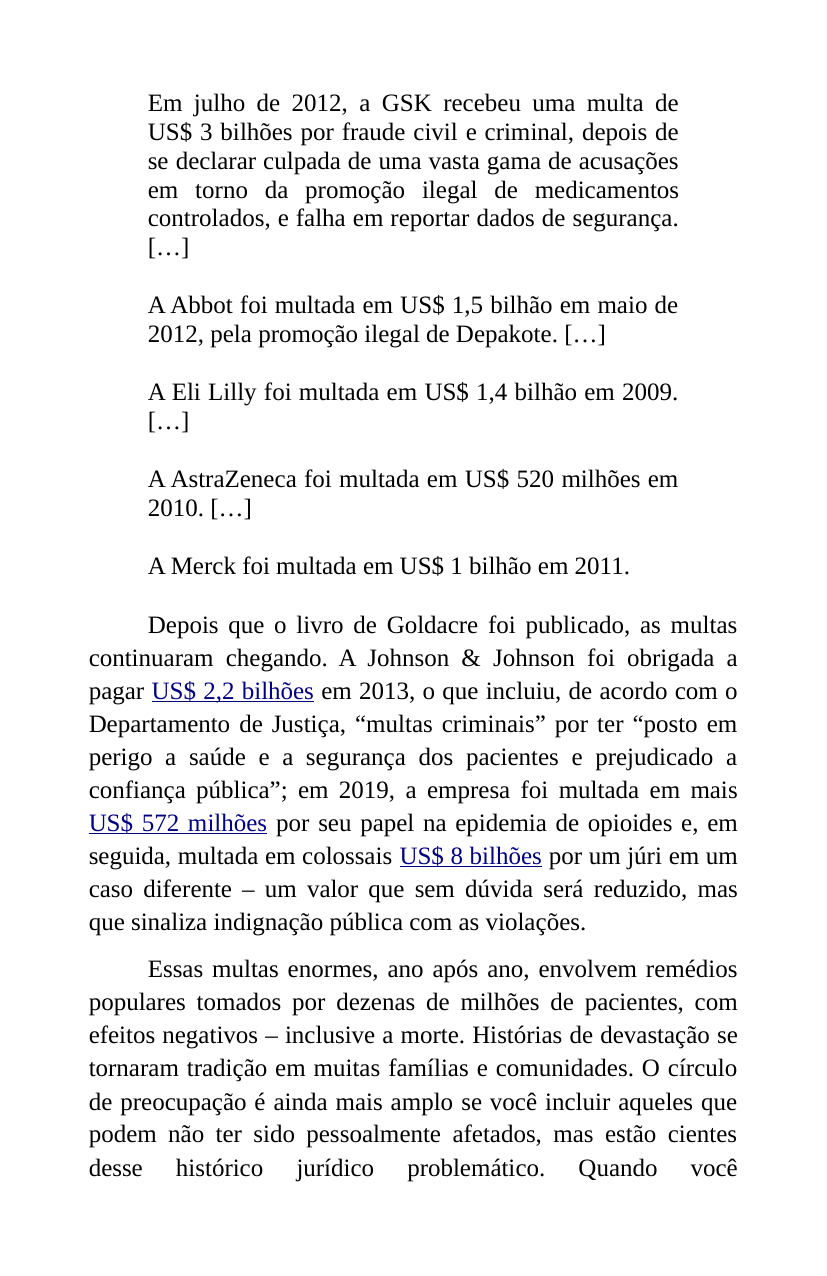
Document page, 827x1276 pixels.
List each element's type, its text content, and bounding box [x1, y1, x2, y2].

text A Eli Lilly foi multada em US$ 1,4 bilhão em 2009. […] [148, 377, 679, 435]
text Depois que o livro de Goldacre foi publicado, as multas continuaram chegando. A Johnson & Johnson foi obrigada a pagar US$ 2,2 bilhões em 2013, o que incluiu, de acordo com o Departamento de Justiça, “multas criminais” por ter “posto em perigo a saúde e a segurança dos pacientes e prejudicado a confiança pública”; em 2019, a empresa foi multada em mais US$ 572 milhões por seu papel na epidemia de opioides e, em seguida, multada em colossais US$ 8 bilhões por um júri em um caso diferente – um valor que sem dúvida será reduzido, mas que sinaliza indignação pública com as violações. [88, 610, 738, 936]
text Em julho de 2012, a GSK recebeu uma multa de US$ 3 bilhões por fraude civil e criminal, depois de se declarar culpada de uma vasta gama de acusações em torno da promoção ilegal de medicamentos controlados, e falha em reportar dados de segurança. […] [148, 88, 679, 261]
text A Merck foi multada em US$ 1 bilhão em 2011. [148, 551, 679, 580]
text A Abbot foi multada em US$ 1,5 bilhão em maio de 2012, pela promoção ilegal de Depakote. […] [148, 291, 679, 348]
text Essas multas enormes, ano após ano, envolvem remédios populares tomados por dezenas de milhões de pacientes, com efeitos negativos – inclusive a morte. Histórias de devastação se tornaram tradição em muitas famílias e comunidades. O círculo de preocupação é ainda mais amplo se você incluir aqueles que podem não ter sido pessoalmente afetados, mas estão cientes desse histórico jurídico problemático. Quando você [88, 954, 738, 1181]
text A AstraZeneca foi multada em US$ 520 milhões em 2010. […] [148, 464, 679, 522]
